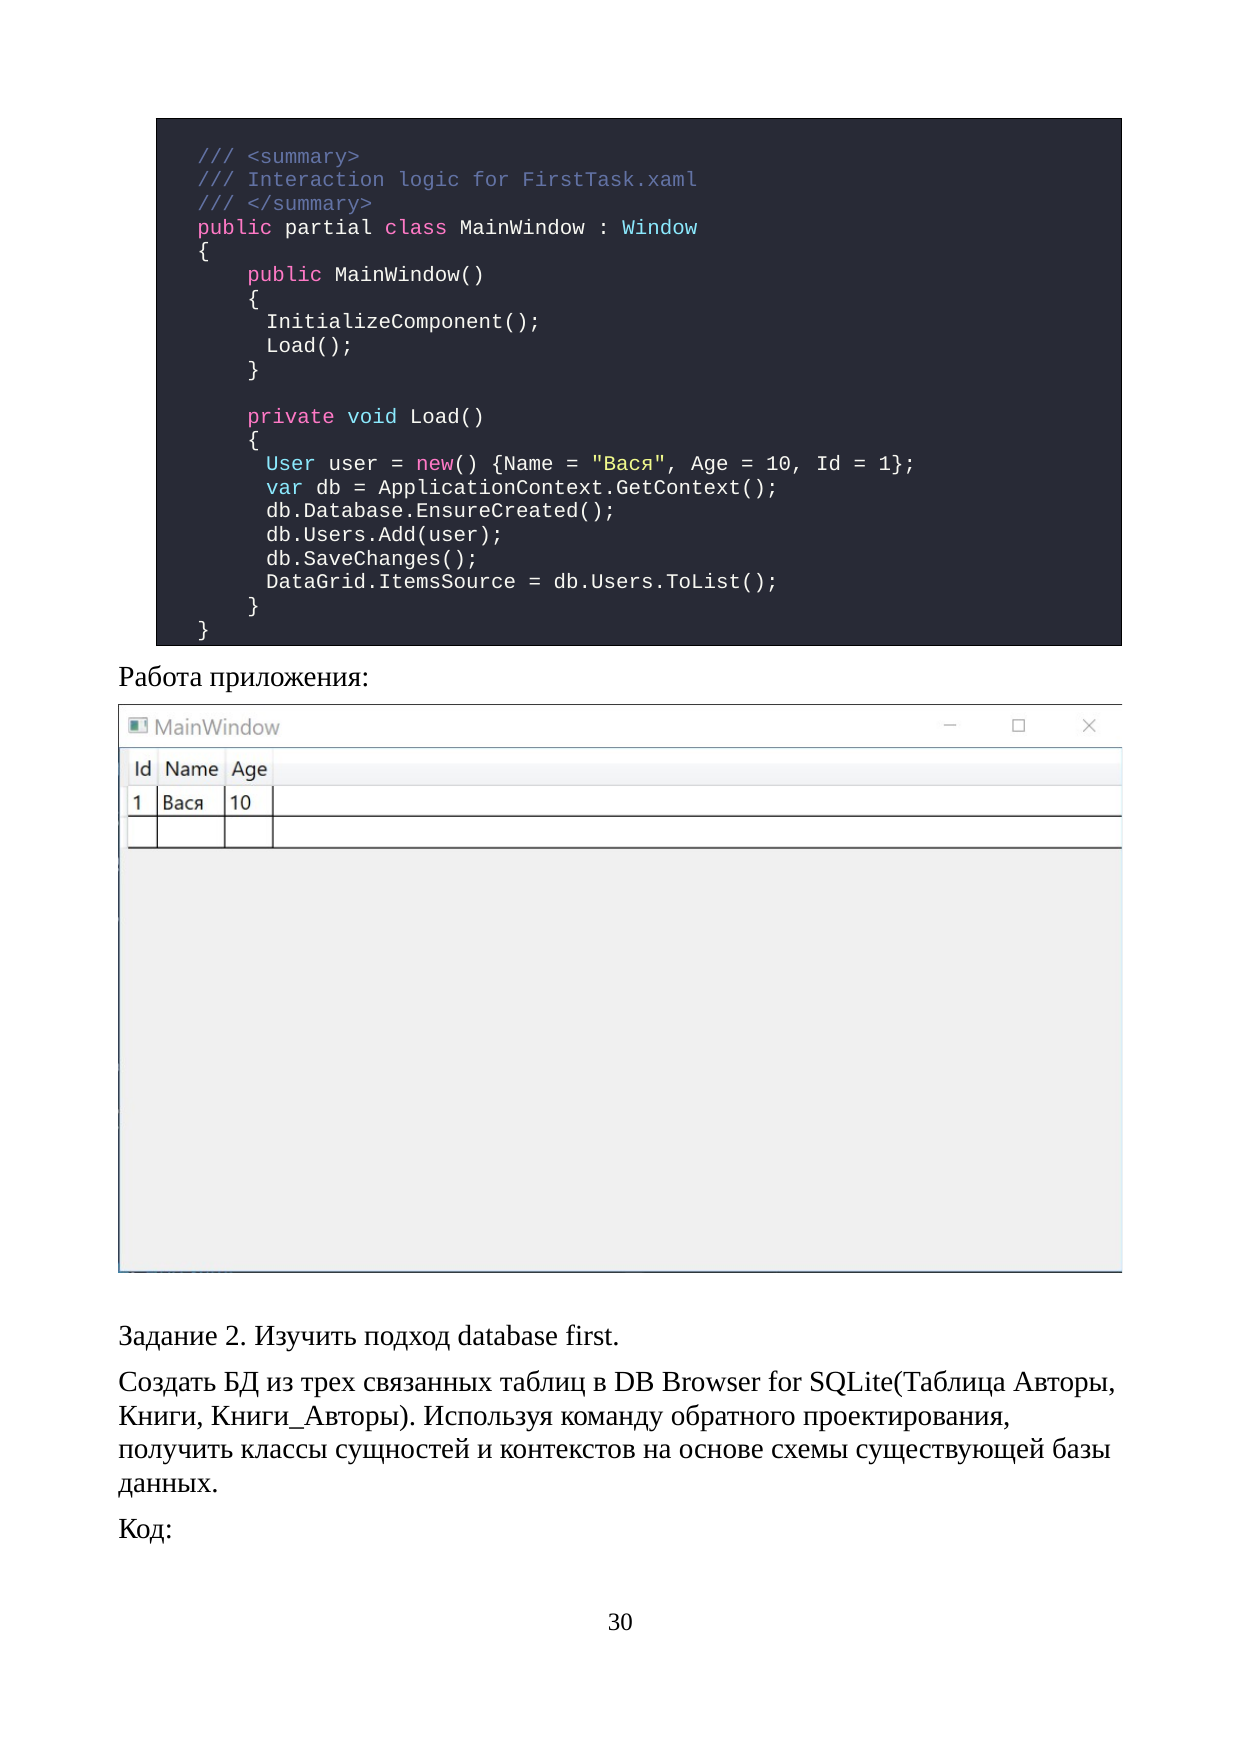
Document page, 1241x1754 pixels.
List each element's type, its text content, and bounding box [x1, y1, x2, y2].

text Работа приложения: [118, 659, 1122, 692]
text Код: [118, 1511, 1122, 1544]
list } [157, 615, 1121, 645]
list Load(); [157, 331, 1121, 354]
list private void Load() [157, 402, 1121, 426]
list DataGrid.ItemsSource = db.Users.ToList(); [157, 567, 1121, 591]
list User user = new() {Name = "Вася", Age = 10, Id = 1}; [157, 449, 1121, 473]
list db.Database.EnsureCreated(); [157, 496, 1121, 520]
list InitializeComponent(); [157, 307, 1121, 331]
list public MainWindow() [157, 260, 1121, 284]
text Задание 2. Изучить подход database first. [118, 1318, 1122, 1352]
text Создать БД из трех связанных таблиц в DB Browser for SQLite(Таблица Авторы, Книги, Книги​_Авторы). Используя команду обратного проектирования, получить классы сущностей и контекстов на основе схемы существующей базы данных. [118, 1364, 1122, 1498]
list /// </summary> [157, 189, 1121, 213]
list } [157, 591, 1121, 615]
list } [157, 354, 1121, 378]
picture [118, 704, 1123, 1273]
list /// Interaction logic for FirstTask.xaml [157, 165, 1121, 189]
list { [157, 284, 1121, 307]
list public partial class MainWindow : Window [157, 213, 1121, 236]
list db.SaveChanges(); [157, 544, 1121, 567]
list { [157, 426, 1121, 449]
list db.Users.Add(user); [157, 520, 1121, 544]
list var db = ApplicationContext.GetContext(); [157, 473, 1121, 496]
list /// <summary> [157, 142, 1121, 165]
list { [157, 236, 1121, 260]
